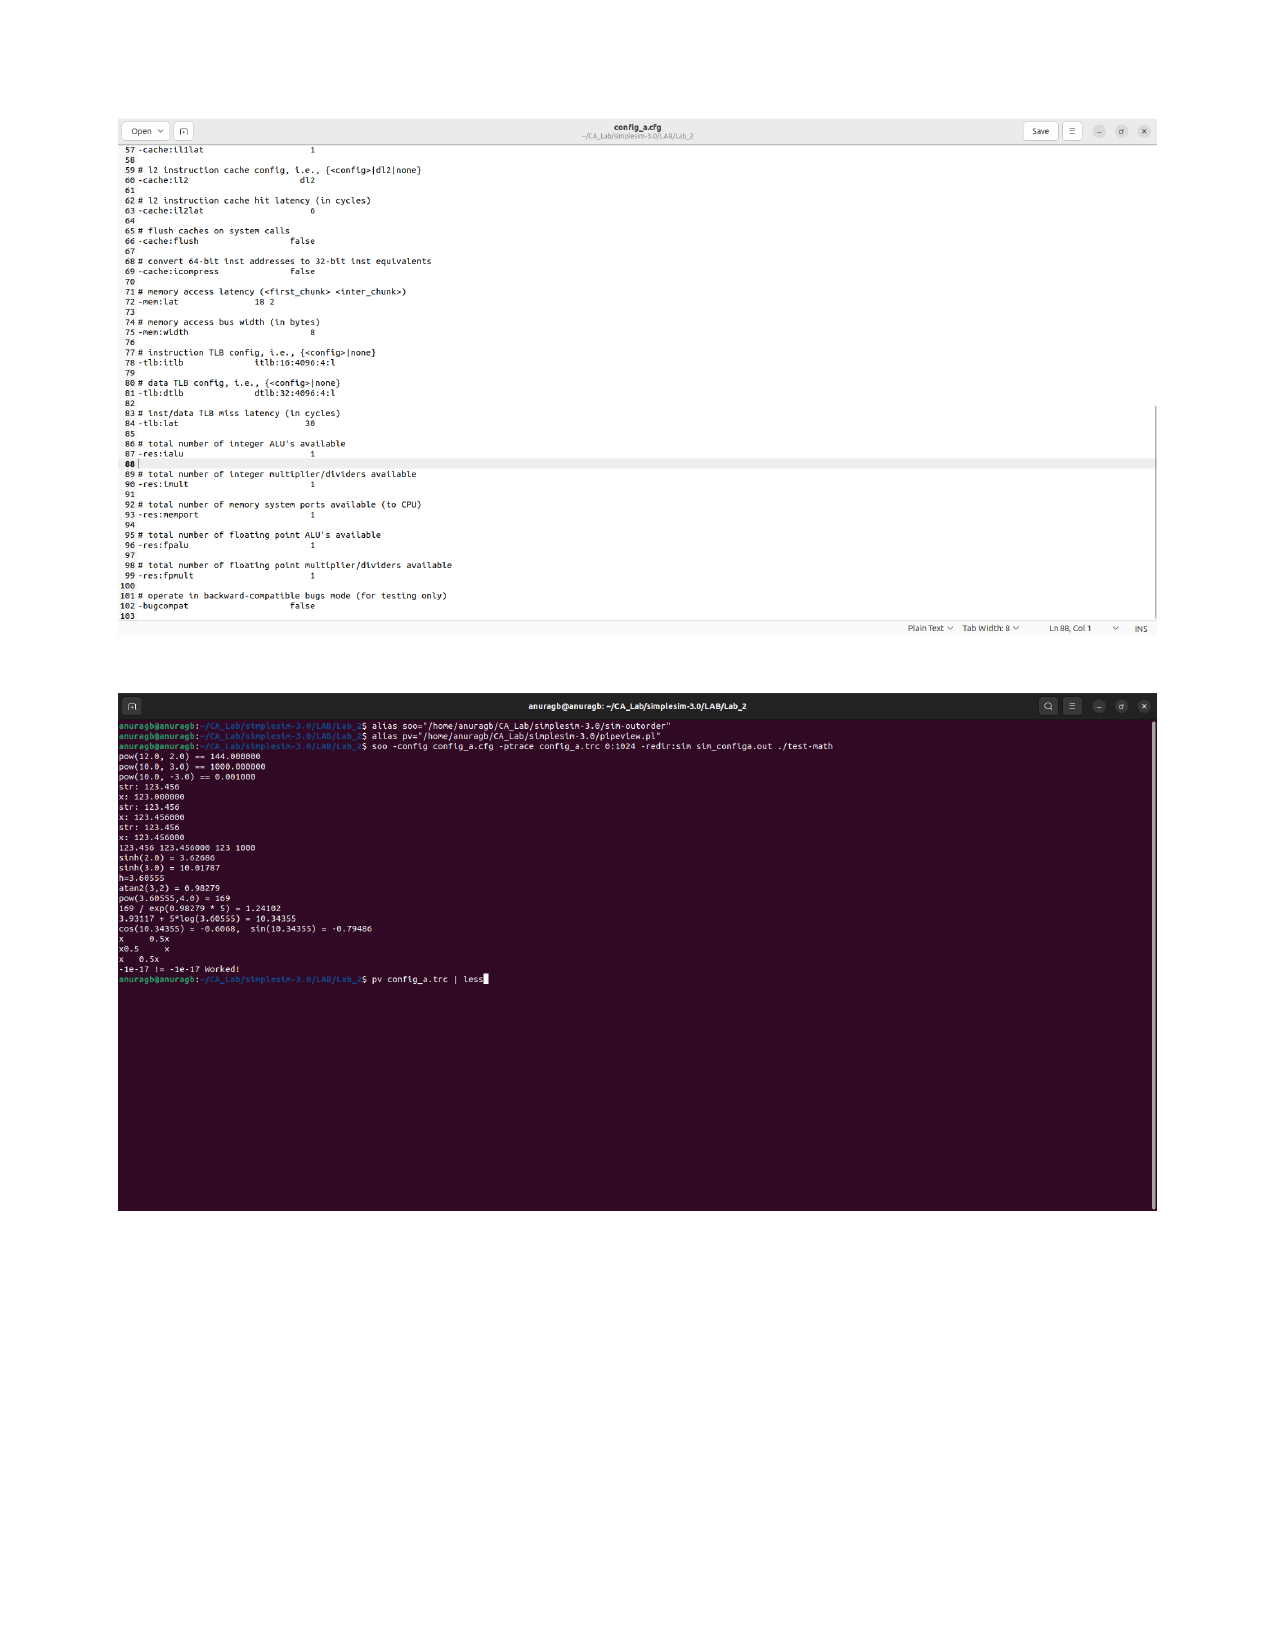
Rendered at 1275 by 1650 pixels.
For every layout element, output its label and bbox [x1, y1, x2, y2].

picture [118, 118, 1157, 636]
picture [118, 693, 1157, 1211]
